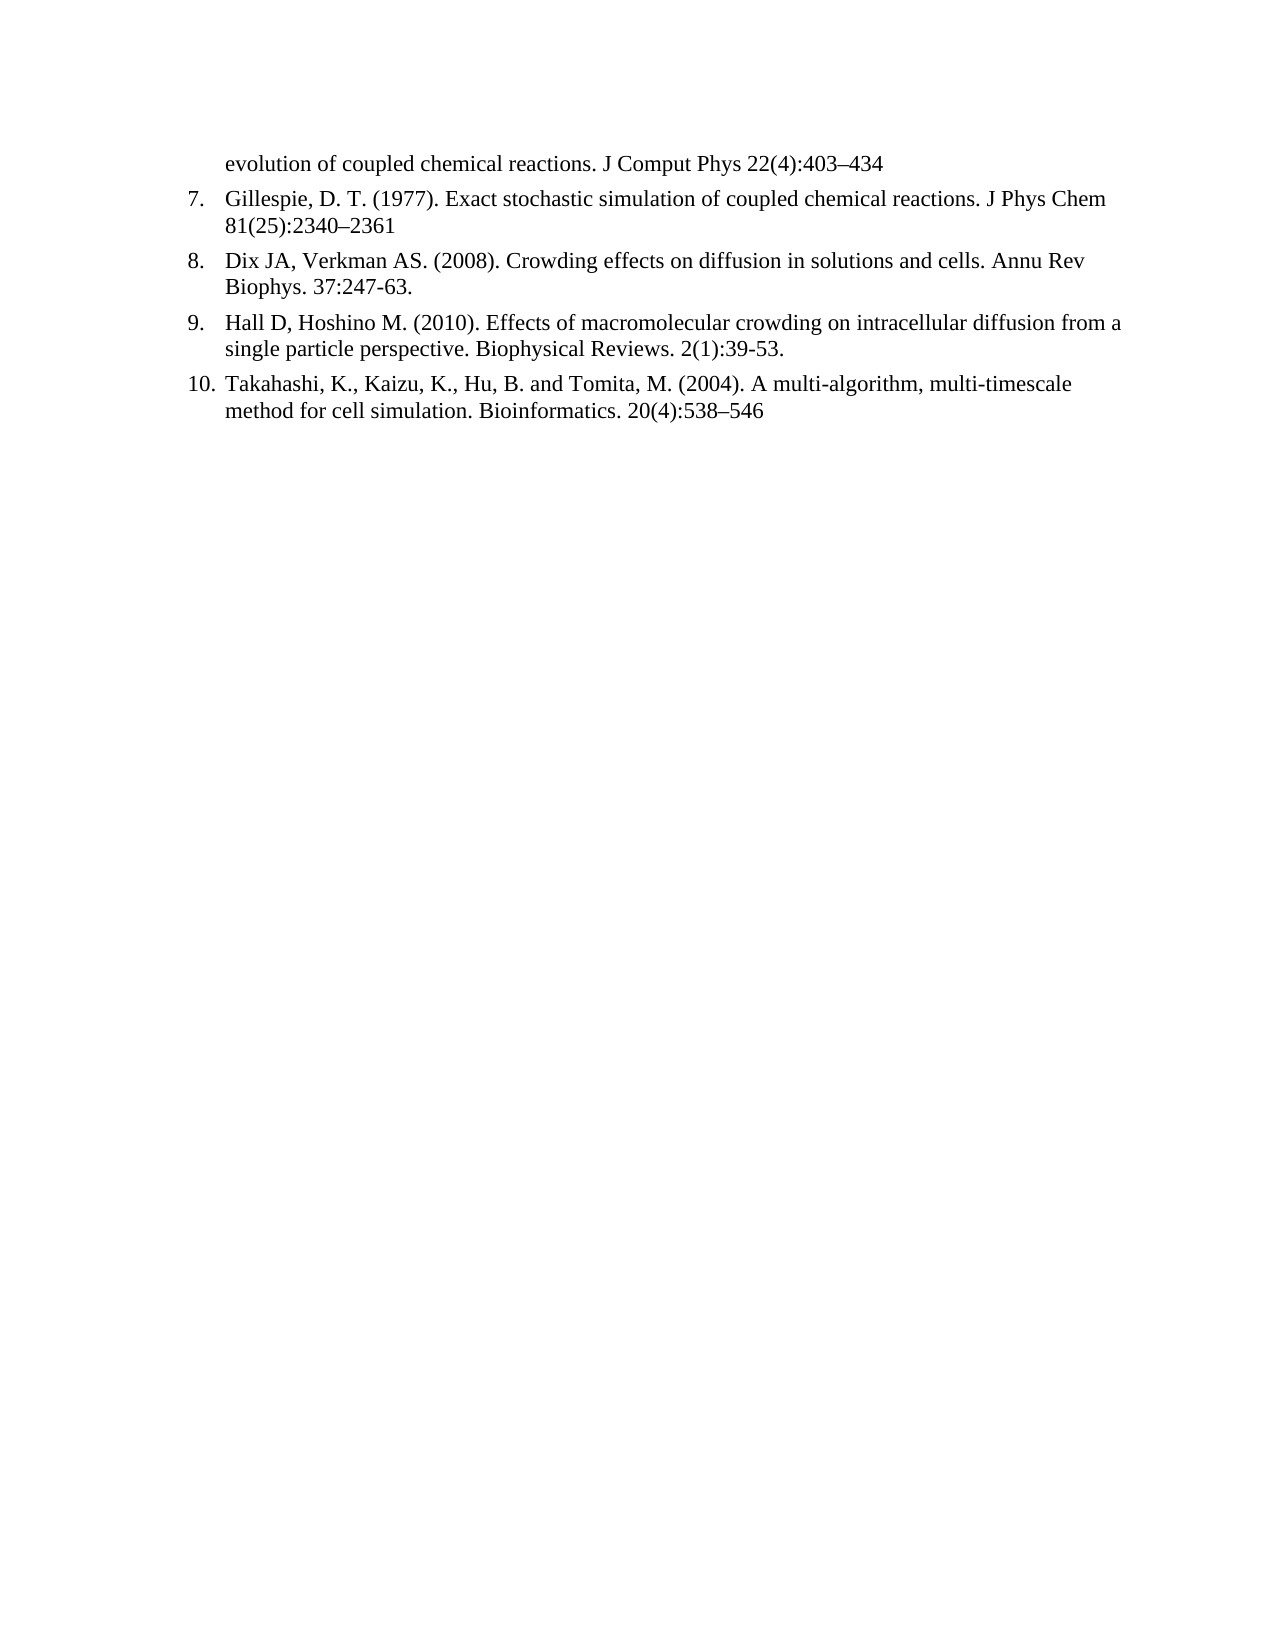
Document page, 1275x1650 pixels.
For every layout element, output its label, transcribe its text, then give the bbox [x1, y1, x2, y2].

list Gillespie, D. T. (1977). Exact stochastic simulation of coupled chemical reactions. J Phys Chem 81(25):2340–2361 [187, 185, 1125, 238]
list Takahashi, K., Kaizu, K., Hu, B. and Tomita, M. (2004). A multi-algorithm, multi-timescale method for cell simulation. Bioinformatics. 20(4):538–546 [187, 370, 1125, 423]
list Dix JA, Verkman AS. (2008). Crowding effects on diffusion in solutions and cells. Annu Rev Biophys. 37:247-63. [187, 247, 1125, 300]
list Hall D, Hoshino M. (2010). Effects of macromolecular crowding on intracellular diffusion from a single particle perspective. Biophysical Reviews. 2(1):39-53. [187, 309, 1125, 361]
list evolution of coupled chemical reactions. J Comput Phys 22(4):403–434 [187, 150, 1125, 176]
